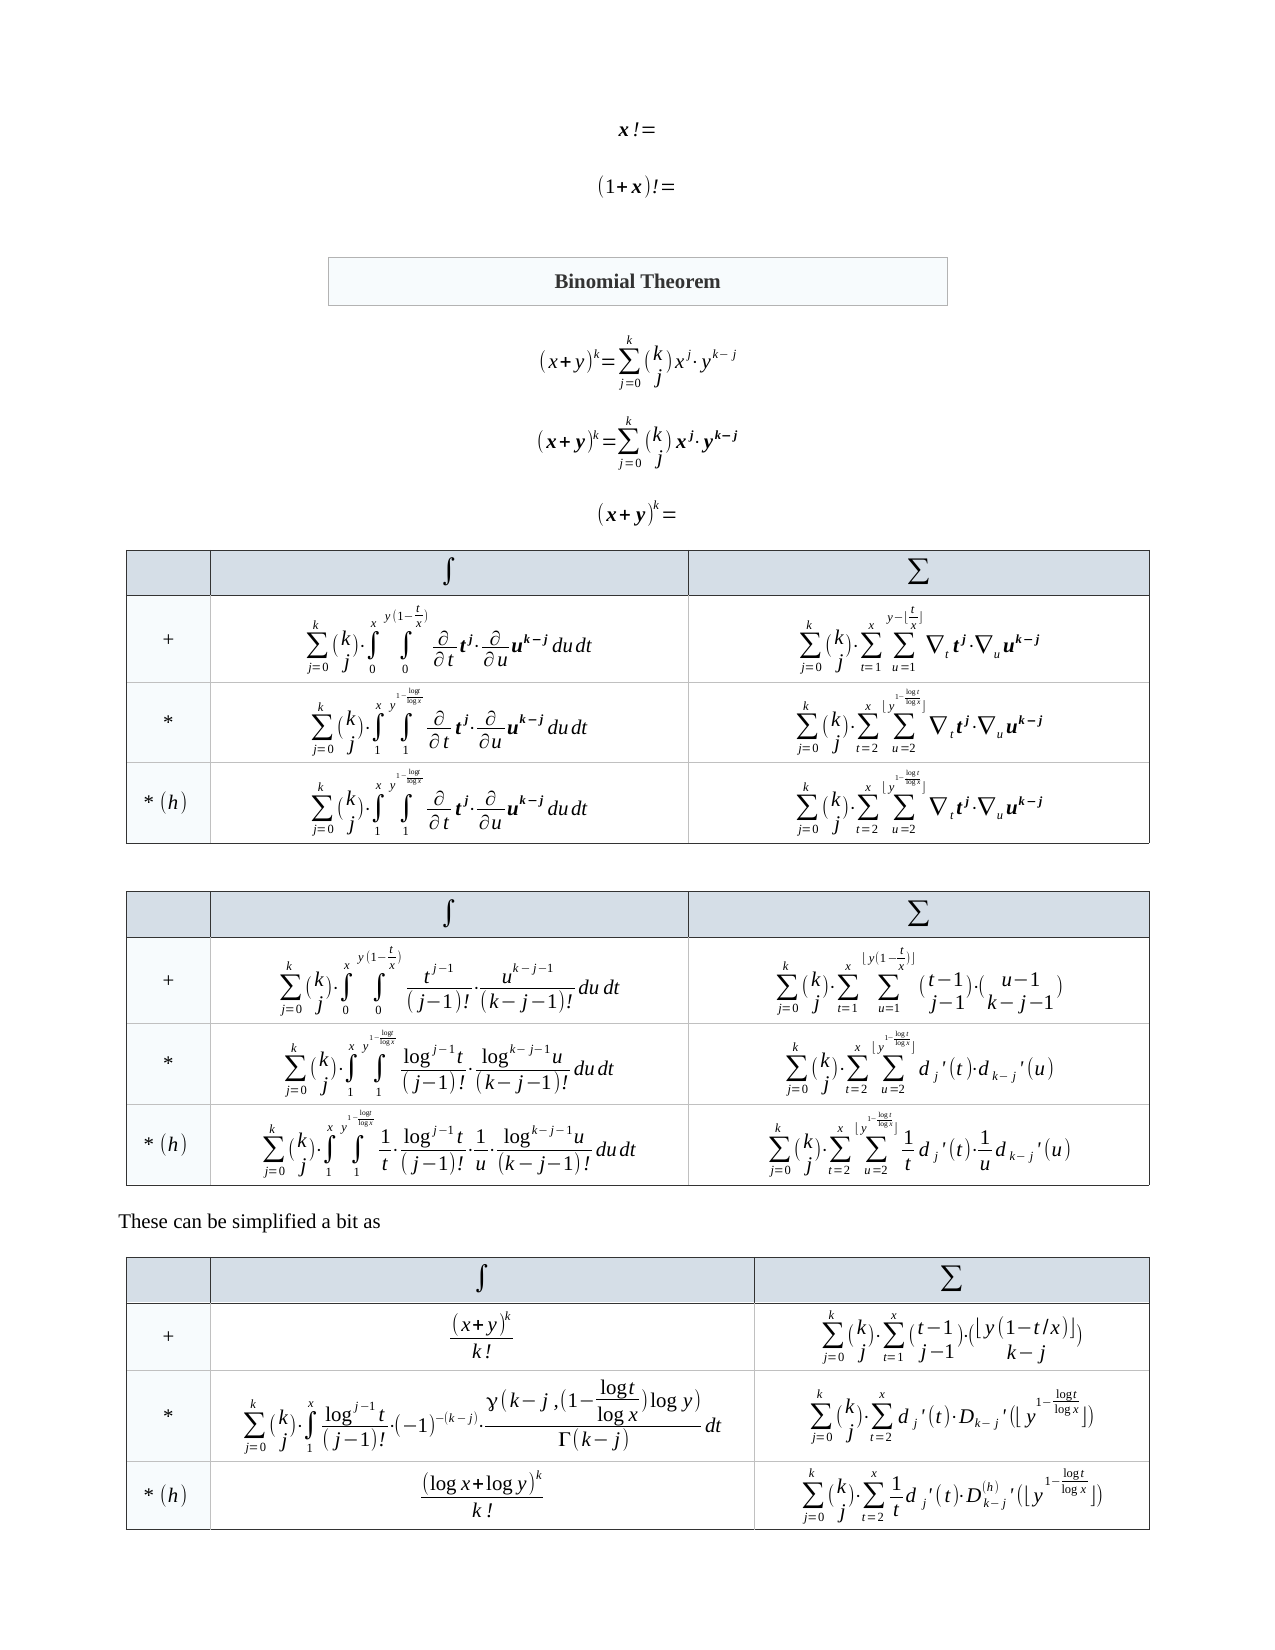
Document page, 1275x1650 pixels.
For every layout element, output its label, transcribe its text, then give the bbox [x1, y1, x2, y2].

table_cell [211, 1024, 688, 1104]
table_cell * [127, 763, 210, 843]
table_cell * [127, 1105, 210, 1184]
table_cell * [127, 1024, 210, 1104]
table_cell + [127, 1304, 210, 1370]
table_cell [689, 596, 1149, 682]
table_cell * [127, 1371, 210, 1461]
table_cell * [127, 683, 210, 762]
table_header [127, 1258, 210, 1302]
table_cell [211, 1462, 754, 1529]
table_cell [689, 1024, 1149, 1104]
table_header [127, 551, 210, 595]
table_header [689, 892, 1149, 937]
table_cell [689, 1105, 1149, 1184]
table_cell [211, 1304, 754, 1370]
table_cell [211, 1105, 688, 1184]
table_header [211, 892, 688, 937]
table_cell [689, 763, 1149, 843]
table_cell [755, 1371, 1149, 1461]
table_cell [211, 938, 688, 1023]
table_cell [755, 1462, 1149, 1529]
table_cell [211, 1371, 754, 1461]
text Binomial Theorem [329, 258, 947, 305]
table_cell [689, 938, 1149, 1023]
table_cell [211, 683, 688, 762]
text These can be simplified a bit as [118, 1209, 1157, 1233]
table_cell [211, 763, 688, 843]
table_header [755, 1258, 1149, 1302]
table_cell [689, 683, 1149, 762]
table_cell + [127, 938, 210, 1023]
table_cell [755, 1304, 1149, 1370]
table_header [127, 892, 210, 937]
table_cell * [127, 1462, 210, 1529]
table_cell + [127, 596, 210, 682]
table_header [211, 551, 688, 595]
table_header [211, 1258, 754, 1302]
table_header [689, 551, 1149, 595]
table_cell [211, 596, 688, 682]
